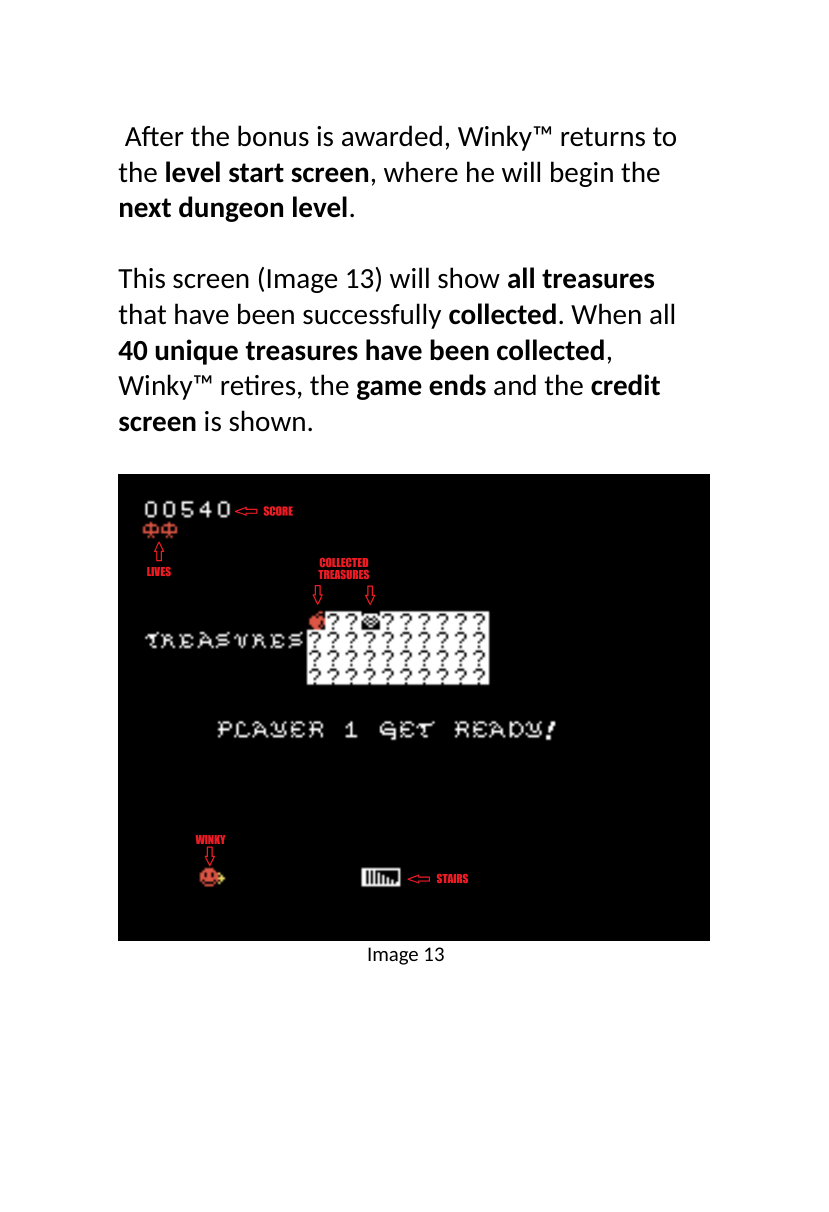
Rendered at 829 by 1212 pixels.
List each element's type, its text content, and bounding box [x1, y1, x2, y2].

text Image 13 [118, 941, 710, 966]
text This screen (Image 13) will show all treasures that have been successfully collected. When all 40 unique treasures have been collected, Winky™ retires, the game ends and the credit screen is shown. [118, 261, 710, 439]
text After the bonus is awarded, Winky™ returns to the level start screen, where he will begin the next dungeon level. [118, 118, 710, 225]
picture [118, 474, 710, 941]
